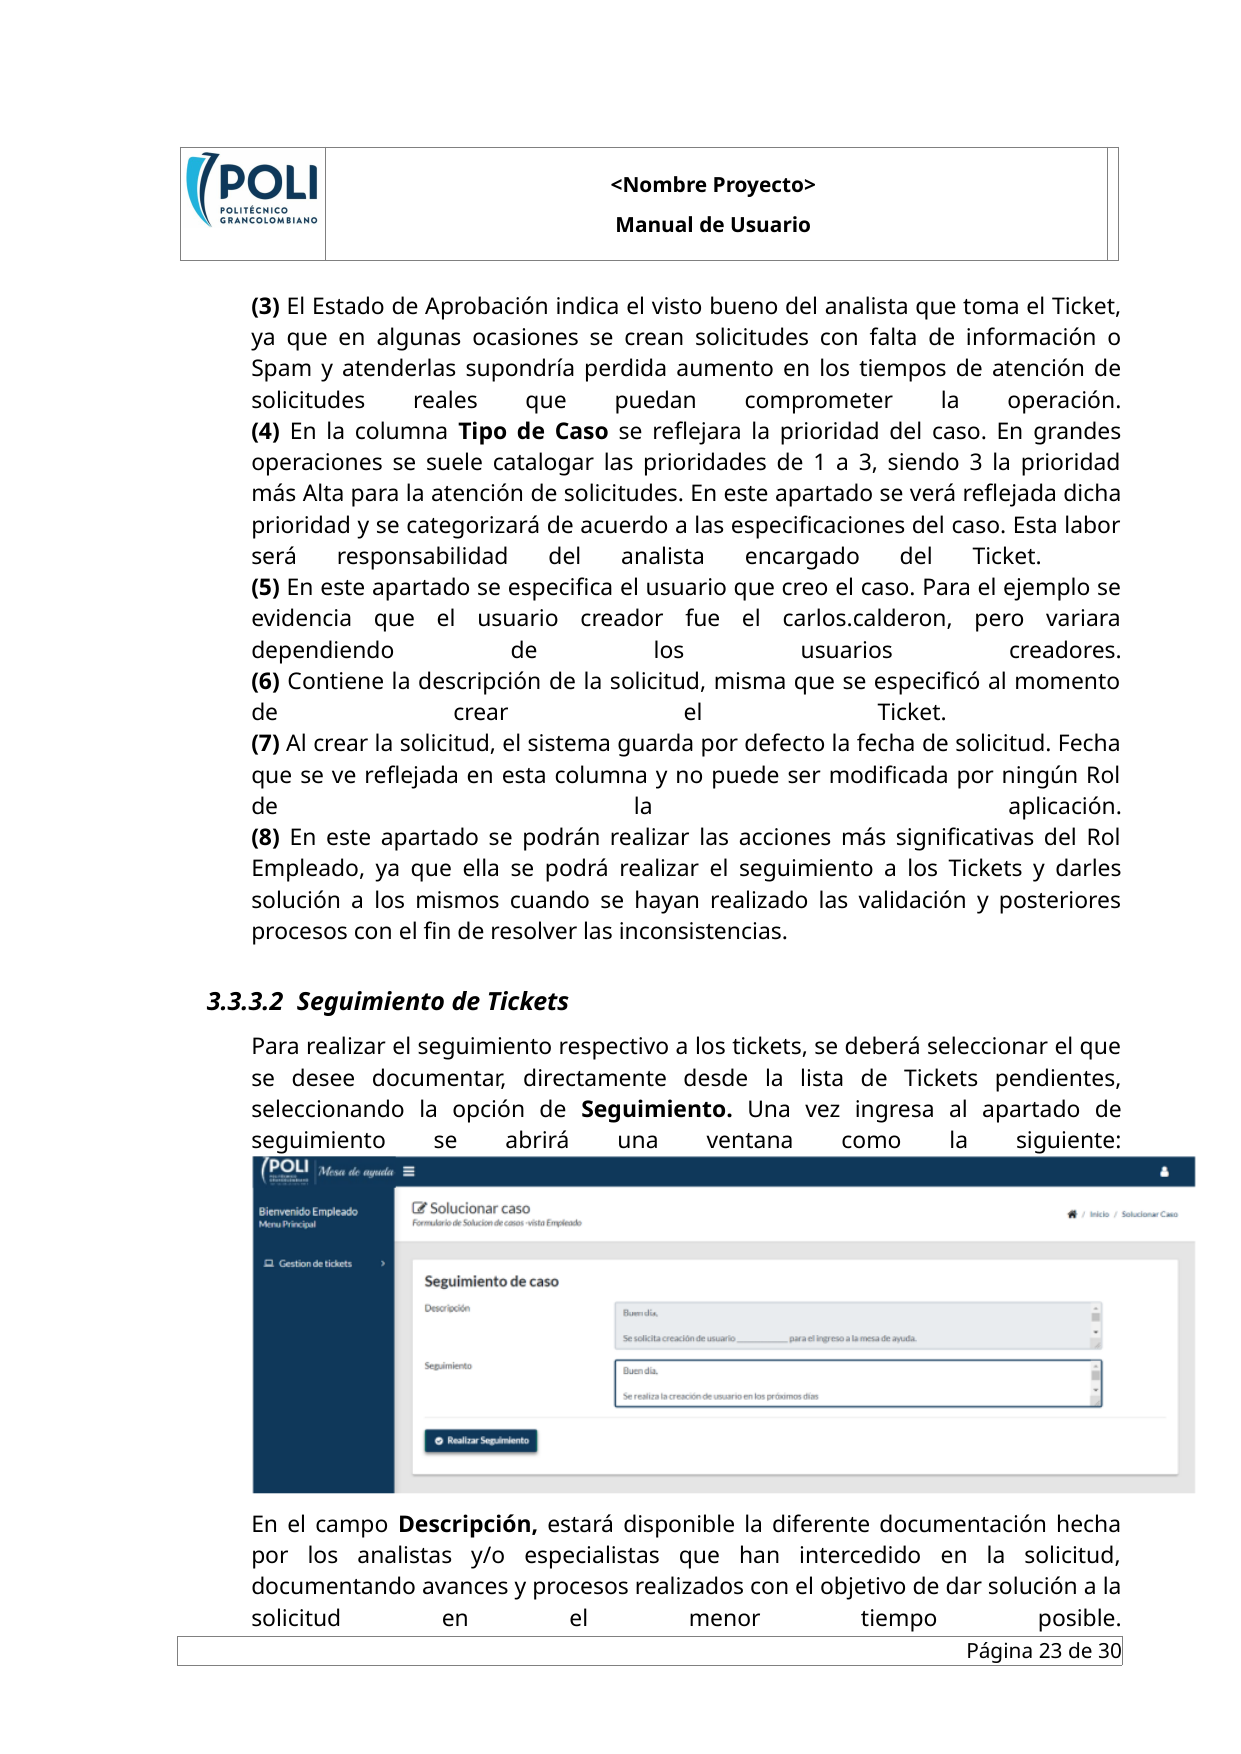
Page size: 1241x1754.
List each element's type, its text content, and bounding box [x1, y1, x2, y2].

subtitle Seguimiento de Tickets [207, 984, 1122, 1018]
text En el campo Descripción, estará disponible la diferente documentación hecha por los analistas y/o especialistas que han intercedido en la solicitud, documentando avances y procesos realizados con el objetivo de dar solución a la solicitud en el menor tiempo posible. [251, 1508, 1122, 1633]
text Para realizar el seguimiento respectivo a los tickets, se deberá seleccionar el que se desee documentar, directamente desde la lista de Tickets pendientes, seleccionando la opción de Seguimiento. Una vez ingresa al apartado de seguimiento se abrirá una ventana como la siguiente: [251, 1030, 1122, 1495]
text (3) El Estado de Aprobación indica el visto bueno del analista que toma el Ticket, ya que en algunas ocasiones se crean solicitudes con falta de información o Spam y atenderlas supondría perdida aumento en los tiempos de atención de solicitudes reales que puedan comprometer la operación. (4) En la columna Tipo de Caso se reflejara la prioridad del caso. En grandes operaciones se suele catalogar las prioridades de 1 a 3, siendo 3 la prioridad más Alta para la atención de solicitudes. En este apartado se verá reflejada dicha prioridad y se categorizará de acuerdo a las especificaciones del caso. Esta labor será responsabilidad del analista encargado del Ticket. (5) En este apartado se especifica el usuario que creo el caso. Para el ejemplo se evidencia que el usuario creador fue el carlos.calderon, pero variara dependiendo de los usuarios creadores. (6) Contiene la descripción de la solicitud, misma que se especificó al momento de crear el Ticket. (7) Al crear la solicitud, el sistema guarda por defecto la fecha de solicitud. Fecha que se ve reflejada en esta columna y no puede ser modificada por ningún Rol de la aplicación. (8) En este apartado se podrán realizar las acciones más significativas del Rol Empleado, ya que ella se podrá realizar el seguimiento a los Tickets y darles solución a los mismos cuando se hayan realizado las validación y posteriores procesos con el fin de resolver las inconsistencias. [251, 290, 1122, 946]
